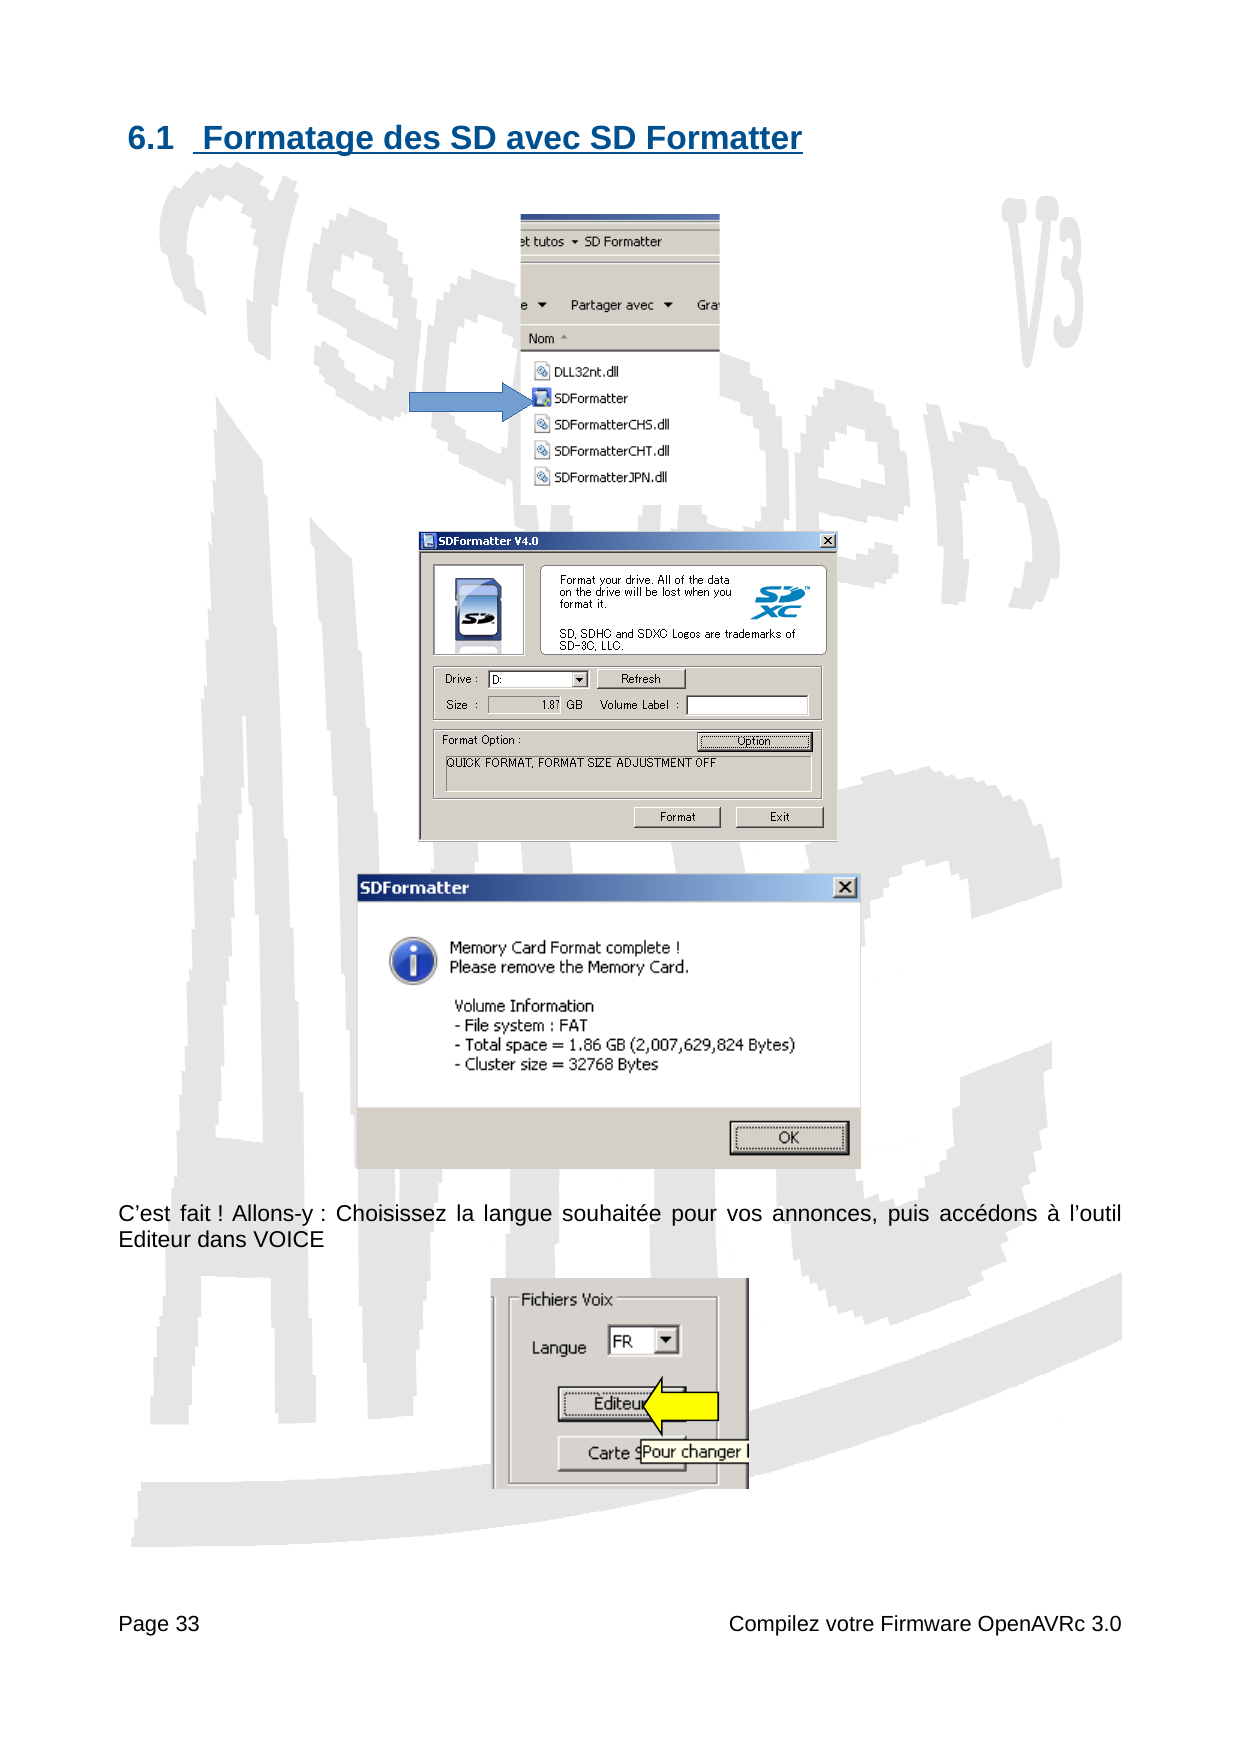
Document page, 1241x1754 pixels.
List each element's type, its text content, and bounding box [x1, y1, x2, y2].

subtitle Formatage des SD avec SD Formatter [118, 118, 1122, 157]
text C’est fait ! Allons-y : Choisissez la langue souhaitée pour vos annonces, puis accédons à l’outil Editeur dans VOICE [118, 1200, 1122, 1252]
